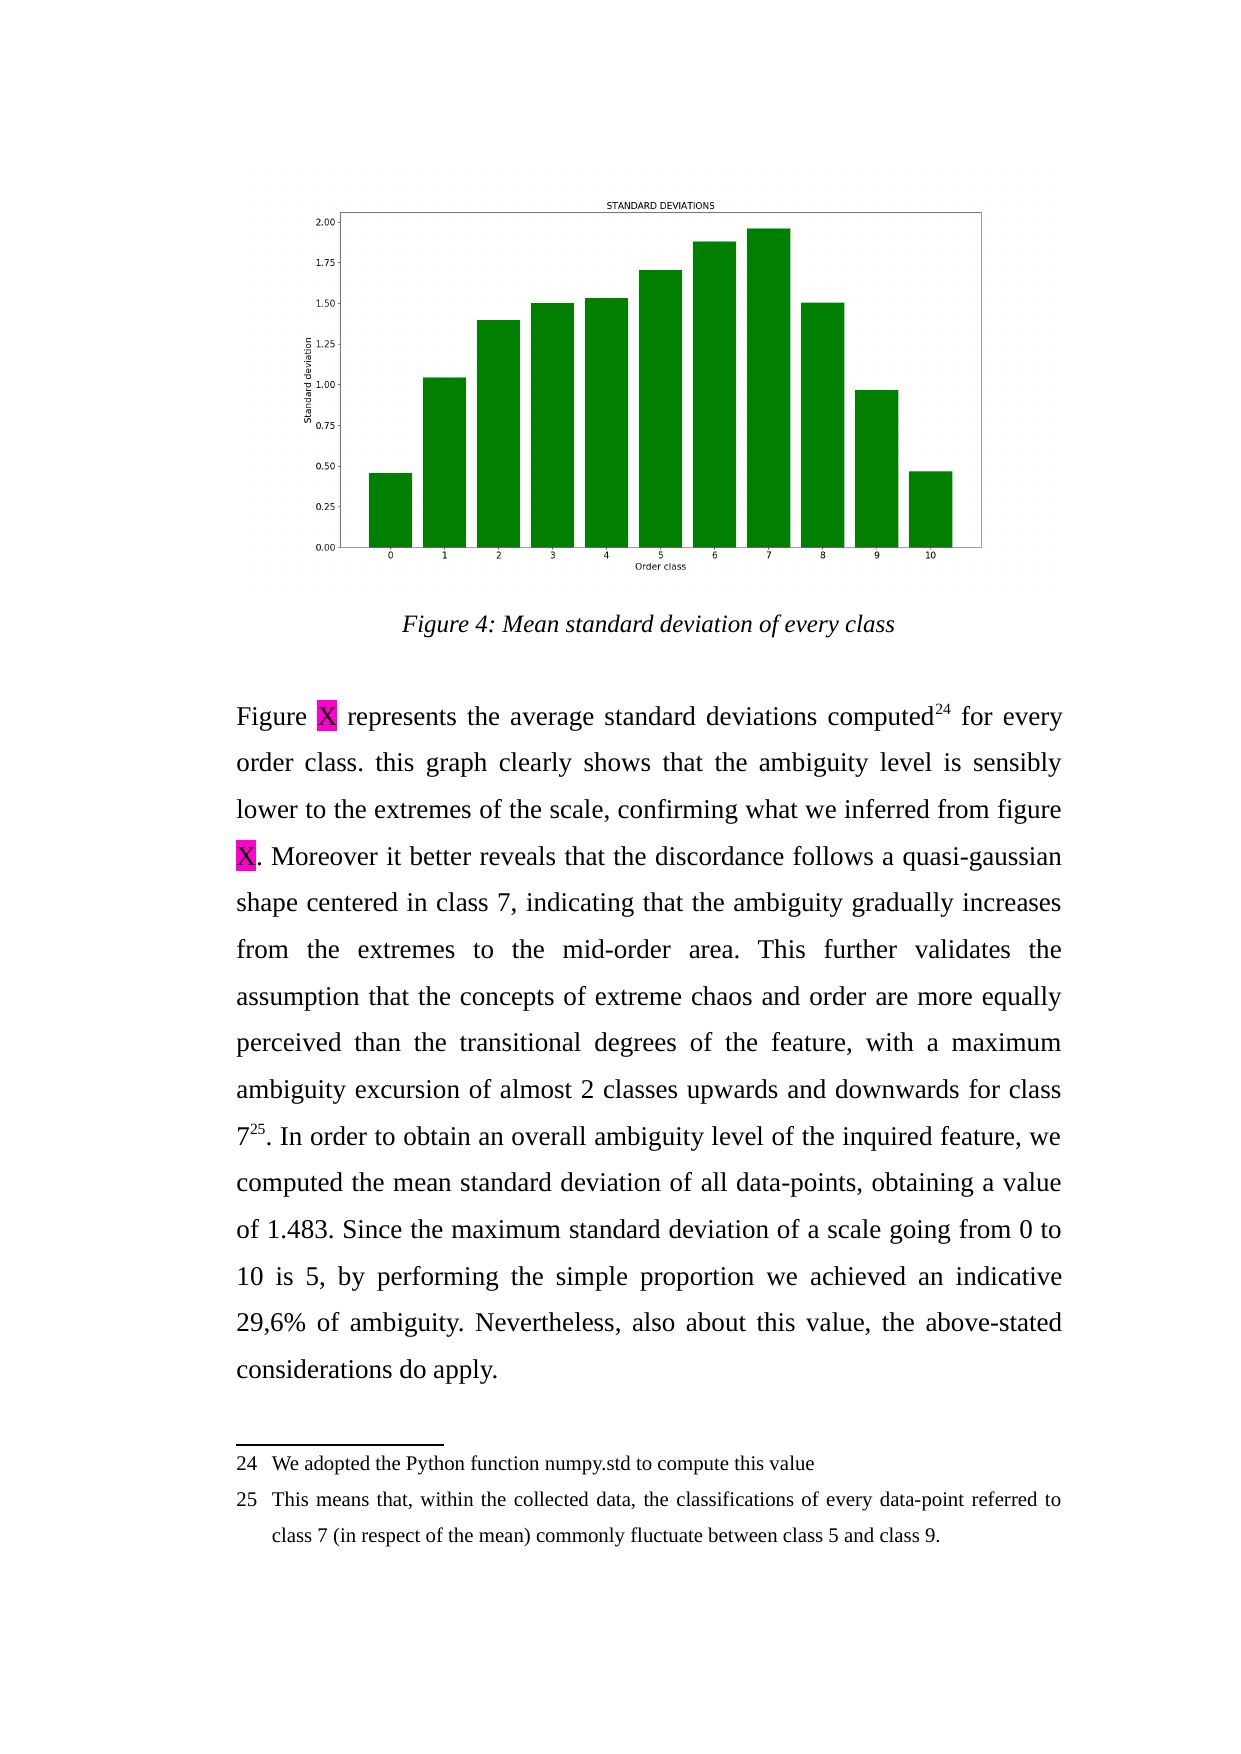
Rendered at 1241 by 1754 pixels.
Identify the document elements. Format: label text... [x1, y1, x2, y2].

text Figure X represents the average standard deviations computed for every order class. this graph clearly shows that the ambiguity level is sensibly lower to the extremes of the scale, confirming what we inferred from figure X. Moreover it better reveals that the discordance follows a quasi-gaussian shape centered in class 7, indicating that the ambiguity gradually increases from the extremes to the mid-order area. This further validates the assumption that the concepts of extreme chaos and order are more equally perceived than the transitional degrees of the feature, with a maximum ambiguity excursion of almost 2 classes upwards and downwards for class 7. In order to obtain an overall ambiguity level of the inquired feature, we computed the mean standard deviation of all data-points, obtaining a value of 1.483. Since the maximum standard deviation of a scale going from 0 to 10 is 5, by performing the simple proportion we achieved an indicative 29,6% of ambiguity. Nevertheless, also about this value, the above-stated considerations do apply. [236, 700, 1063, 1384]
picture [236, 160, 1063, 595]
text This means that, within the collected data, the classifications of every data-point referred to class 7 (in respect of the mean) commonly fluctuate between class 5 and class 9. [236, 1487, 1063, 1547]
text We adopted the Python function numpy.std to compute this value [236, 1451, 1063, 1475]
text Figure 4: Mean standard deviation of every class [236, 595, 1063, 638]
